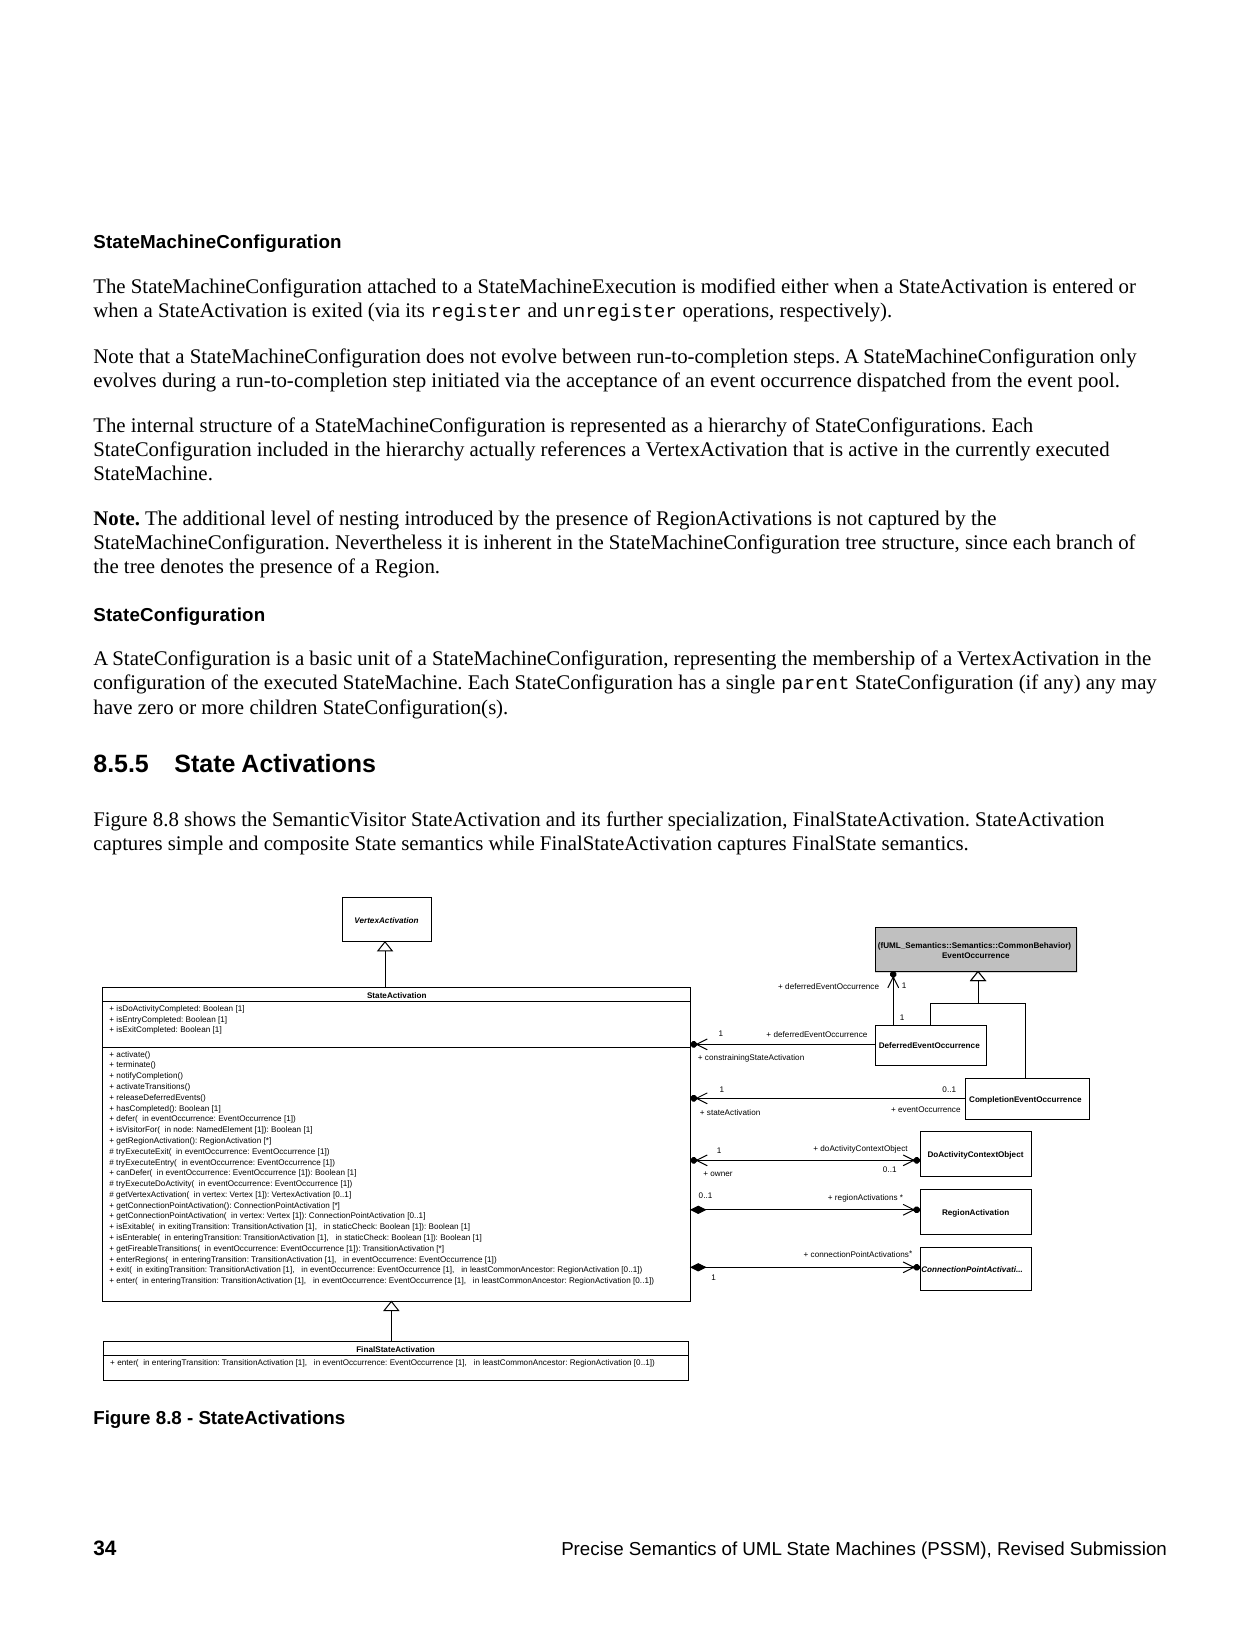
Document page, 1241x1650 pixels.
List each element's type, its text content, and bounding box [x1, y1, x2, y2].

text Note that a StateMachineConfiguration does not evolve between run-to-completion steps. A StateMachineConfiguration only evolves during a run-to-completion step initiated via the acceptance of an event occurrence dispatched from the event pool. [93, 344, 1164, 392]
subtitle State Activations [93, 748, 1164, 778]
text Figure 8.8 shows the SemanticVisitor StateActivation and its further specialization, FinalStateActivation. StateActivation captures simple and composite State semantics while FinalStateActivation captures FinalState semantics. [93, 807, 1164, 855]
subtitle StateMachineConfiguration [93, 231, 1164, 253]
text Note. The additional level of nesting introduced by the presence of RegionActivations is not captured by the StateMachineConfiguration. Nevertheless it is inherent in the StateMachineConfiguration tree structure, since each branch of the tree denotes the presence of a Region. [93, 506, 1164, 578]
subtitle StateConfiguration [93, 603, 1164, 625]
text A StateConfiguration is a basic unit of a StateMachineConfiguration, representing the membership of a VertexActivation in the configuration of the executed StateMachine. Each StateConfiguration has a single parent StateConfiguration (if any) any may have zero or more children StateConfiguration(s). [93, 646, 1164, 719]
text The StateMachineConfiguration attached to a StateMachineExecution is modified either when a StateActivation is entered or when a StateActivation is exited (via its register and unregister operations, respectively). [93, 274, 1164, 323]
text Figure 8.8 - StateActivations [93, 1407, 1164, 1428]
text The internal structure of a StateMachineConfiguration is represented as a hierarchy of StateConfigurations. Each StateConfiguration included in the hierarchy actually references a VertexActivation that is active in the currently executed StateMachine. [93, 413, 1164, 485]
